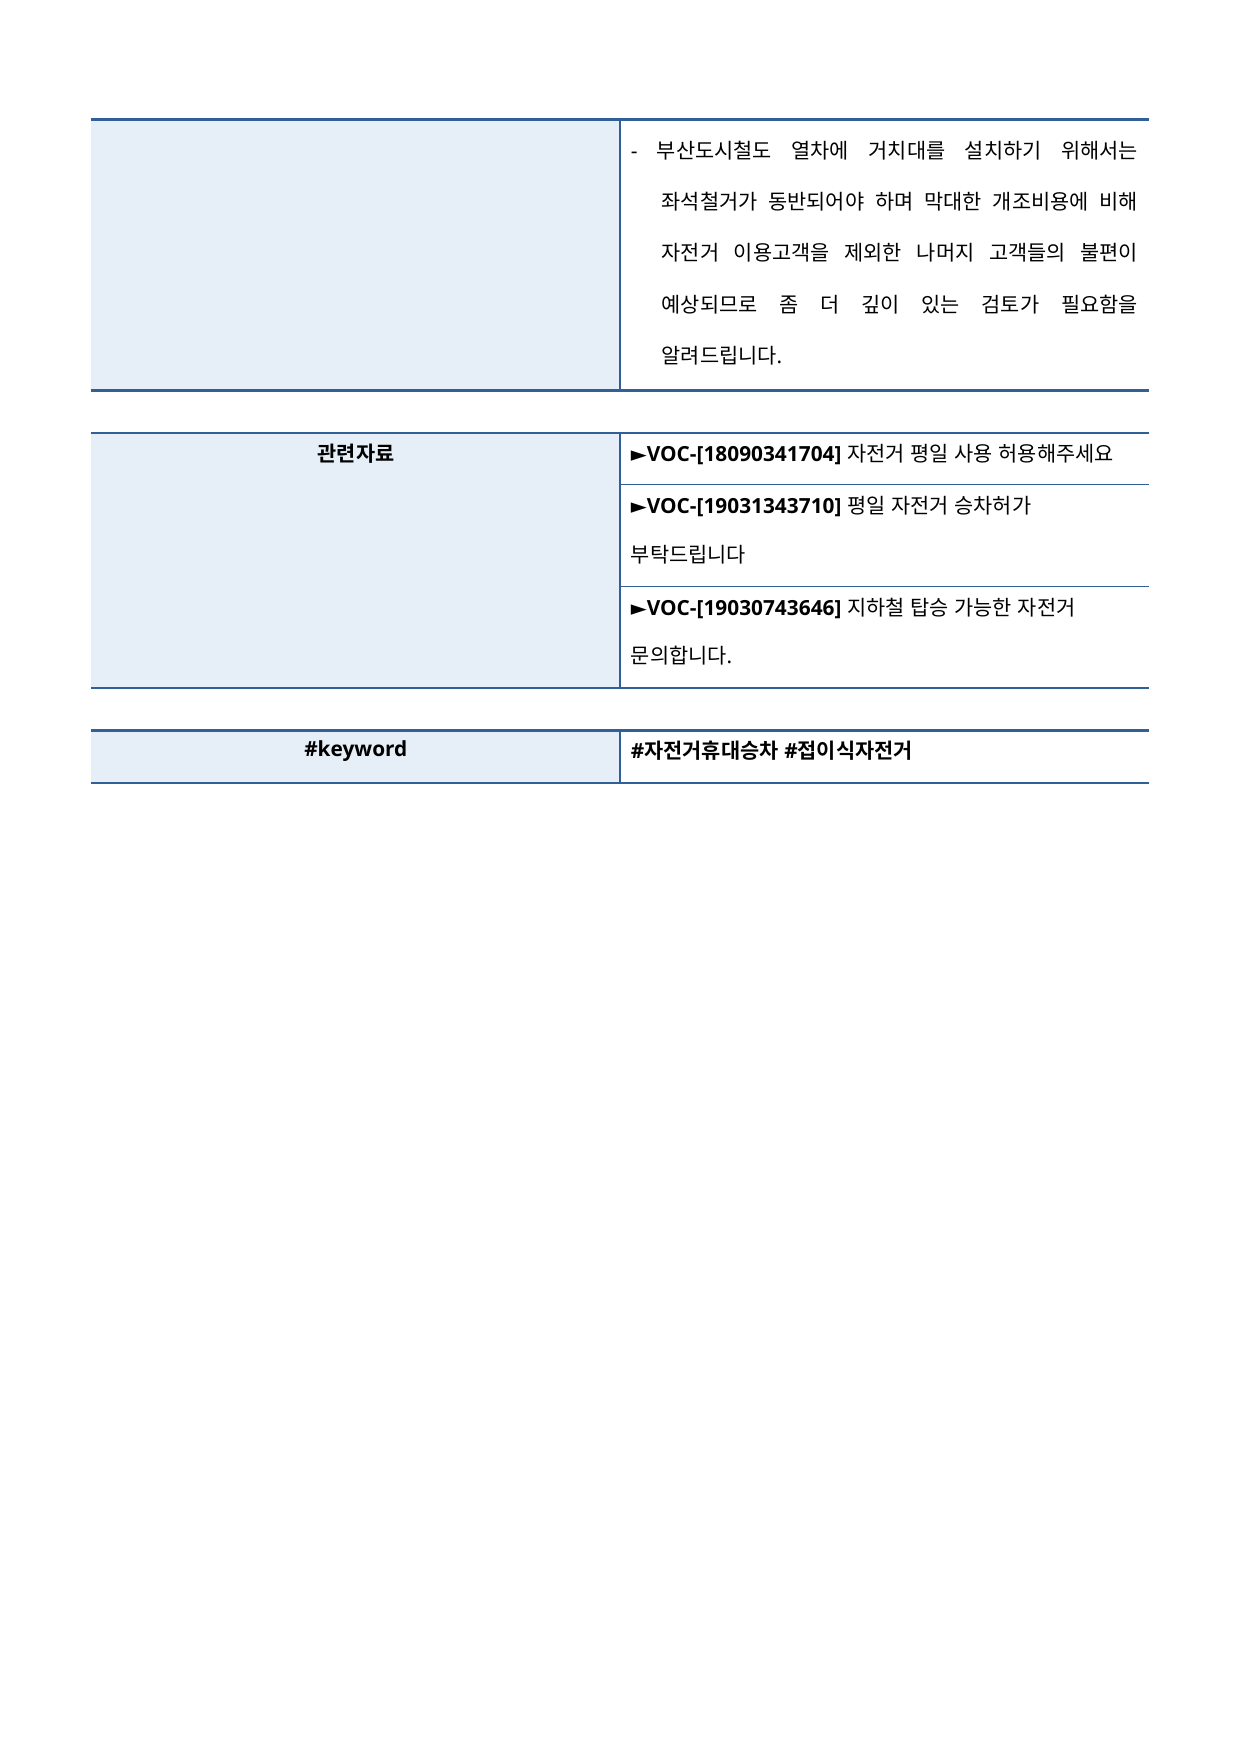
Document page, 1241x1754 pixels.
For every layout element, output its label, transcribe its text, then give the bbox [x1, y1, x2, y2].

table_cell ►VOC-[19031343710] 평일 자전거 승차허가 부탁드립니다 [621, 485, 1149, 586]
table_cell ►VOC-[19030743646] 지하철 탑승 가능한 자전거 문의합니다. [621, 587, 1149, 687]
table_header ►VOC-[18090341704] 자전거 평일 사용 허용해주세요 [621, 434, 1149, 484]
table_header [91, 121, 619, 389]
table_header #자전거휴대승차 #접이식자전거 [621, 732, 1149, 782]
table_header #keyword [91, 732, 619, 782]
table_header 관련자료 [91, 434, 619, 687]
table_header - 부산도시철도 열차에 거치대를 설치하기 위해서는 좌석철거가 동반되어야 하며 막대한 개조비용에 비해 자전거 이용고객을 제외한 나머지 고객들의 불편이 예상되므로 좀 더 깊이 있는 검토가 필요함을 알려드립니다. [621, 121, 1149, 389]
